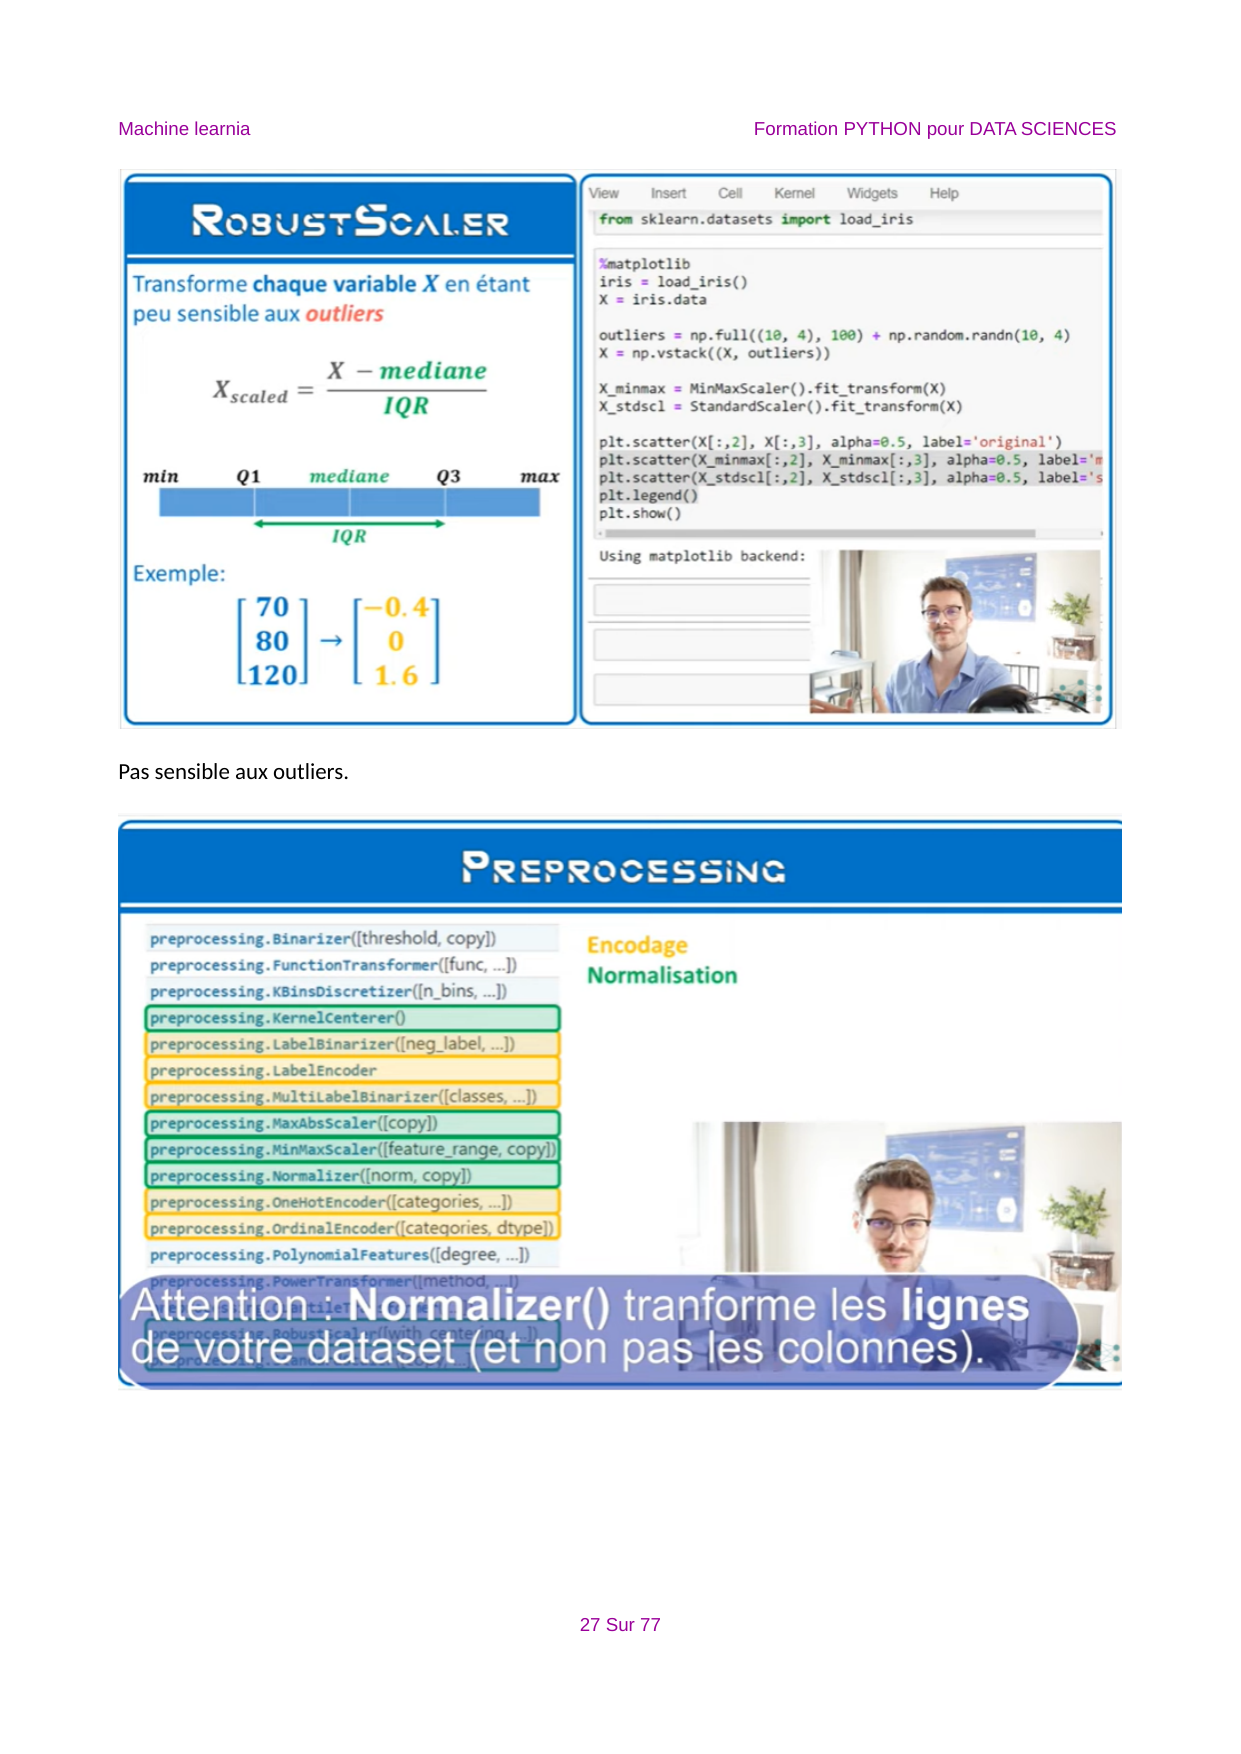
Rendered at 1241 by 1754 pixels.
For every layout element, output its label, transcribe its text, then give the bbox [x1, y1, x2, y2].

picture [118, 813, 1122, 1391]
text Pas sensible aux outliers. [118, 757, 1122, 785]
picture [118, 169, 1122, 729]
